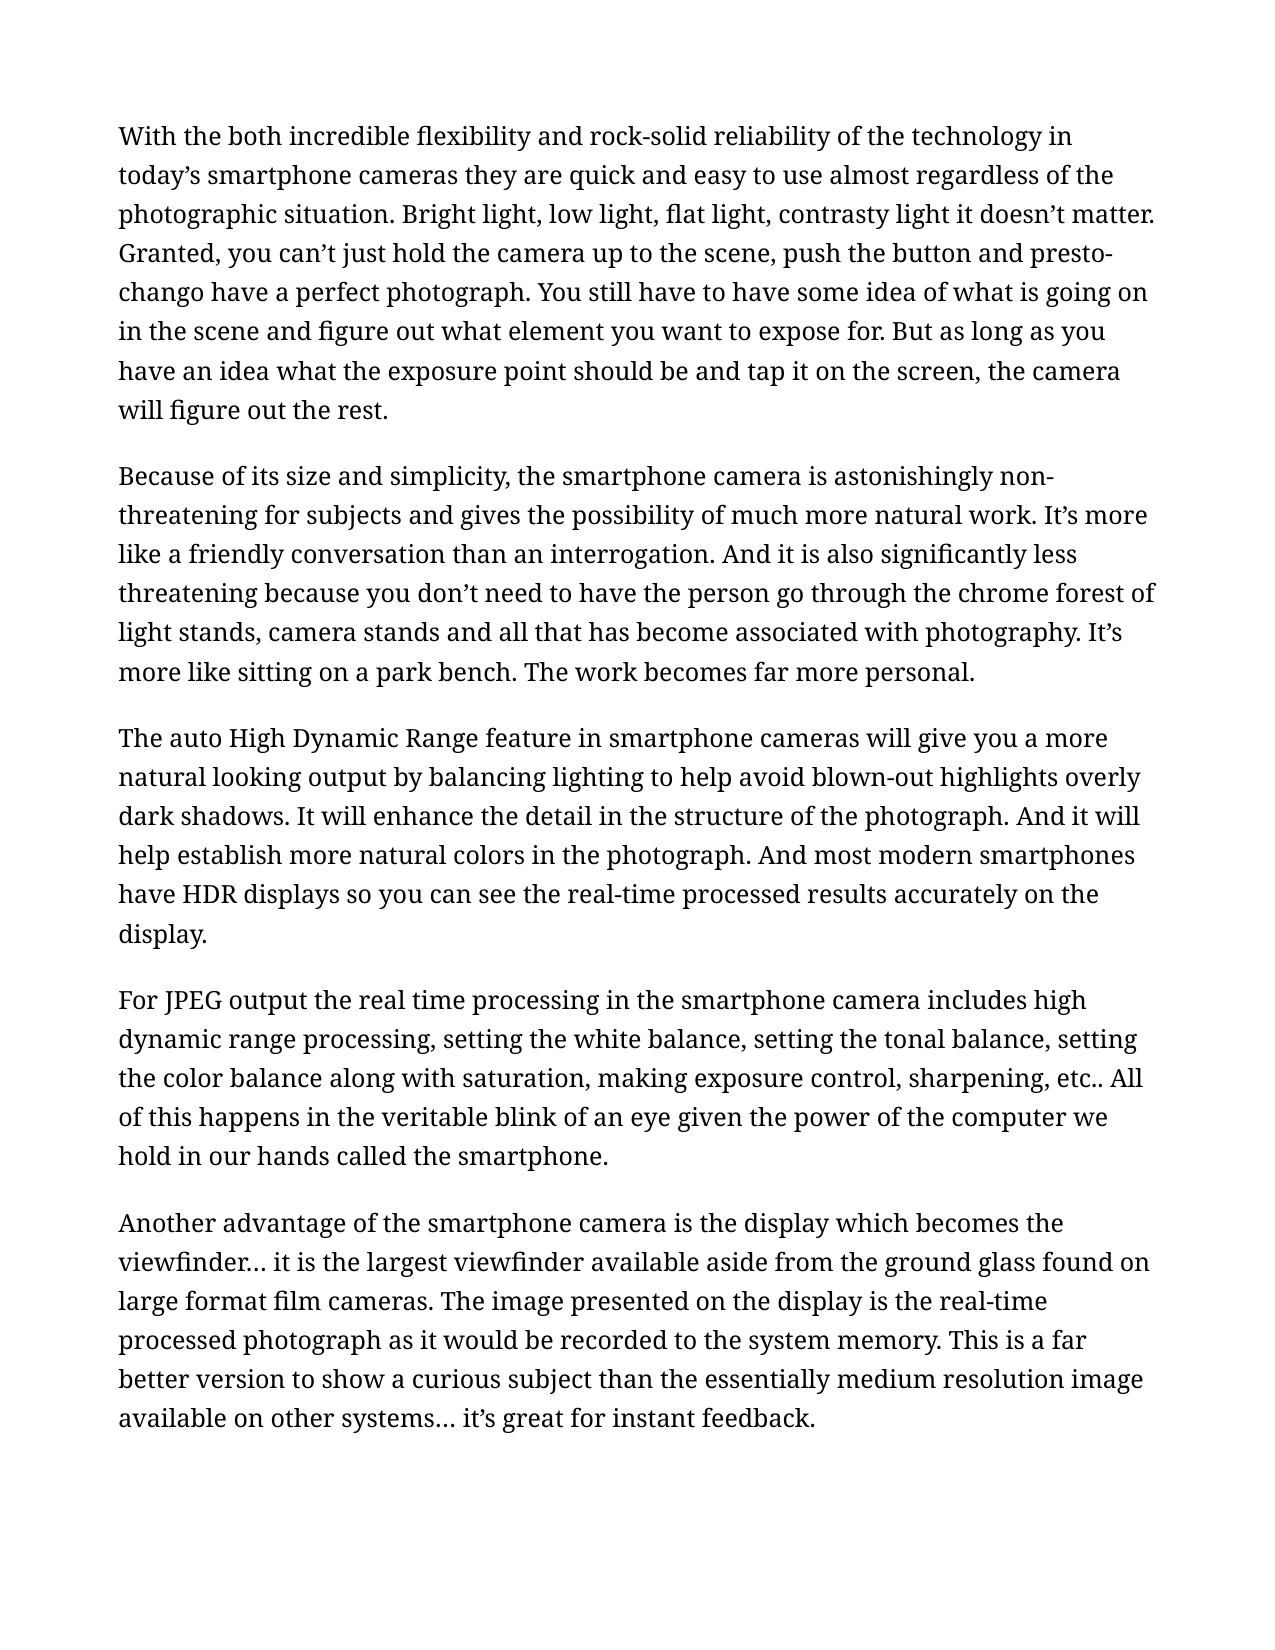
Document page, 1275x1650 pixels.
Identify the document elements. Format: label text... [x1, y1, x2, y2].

text For JPEG output the real time processing in the smartphone camera includes high dynamic range processing, setting the white balance, setting the tonal balance, setting the color balance along with saturation, making exposure control, sharpening, etc.. All of this happens in the veritable blink of an eye given the power of the computer we hold in our hands called the smartphone. [118, 982, 1157, 1173]
text With the both incredible flexibility and rock-solid reliability of the technology in today’s smartphone cameras they are quick and easy to use almost regardless of the photographic situation. Bright light, low light, flat light, contrasty light it doesn’t matter. Granted, you can’t just hold the camera up to the scene, push the button and presto-chango have a perfect photograph. You still have to have some idea of what is going on in the scene and figure out what element you want to expose for. But as long as you have an idea what the exposure point should be and tap it on the screen, the camera will figure out the rest. [118, 118, 1157, 426]
text Another advantage of the smartphone camera is the display which becomes the viewfinder… it is the largest viewfinder available aside from the ground glass found on large format film cameras. The image presented on the display is the real-time processed photograph as it would be recorded to the system memory. This is a far better version to show a curious subject than the essentially medium resolution image available on other systems… it’s great for instant feedback. [118, 1205, 1157, 1435]
text The auto High Dynamic Range feature in smartphone cameras will give you a more natural looking output by balancing lighting to help avoid blown-out highlights overly dark shadows. It will enhance the detail in the structure of the photograph. And it will help establish more natural colors in the photograph. And most modern smartphones have HDR displays so you can see the real-time processed results accurately on the display. [118, 720, 1157, 950]
text Because of its size and simplicity, the smartphone camera is astonishingly non-threatening for subjects and gives the possibility of much more natural work. It’s more like a friendly conversation than an interrogation. And it is also significantly less threatening because you don’t need to have the person go through the chrome forest of light stands, camera stands and all that has become associated with photography. It’s more like sitting on a park bench. The work becomes far more personal. [118, 458, 1157, 688]
